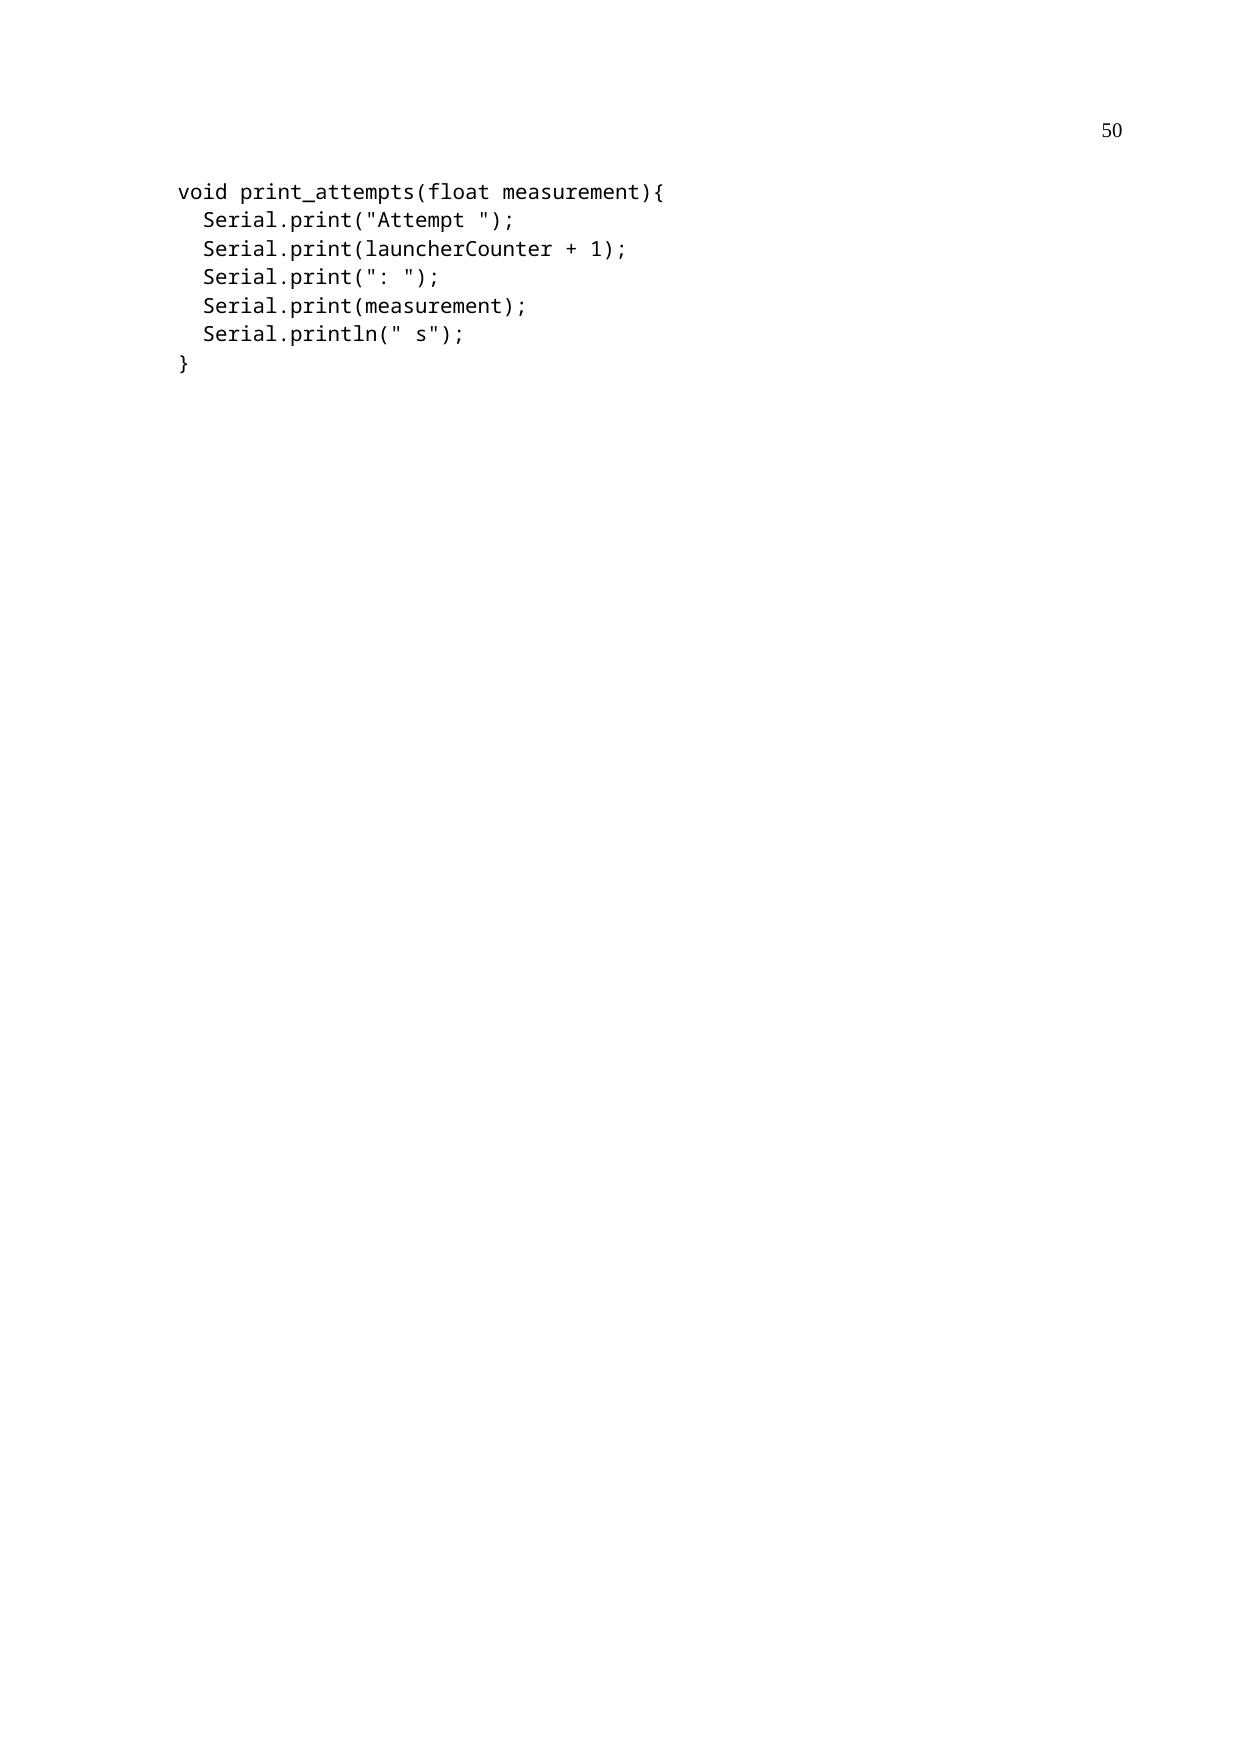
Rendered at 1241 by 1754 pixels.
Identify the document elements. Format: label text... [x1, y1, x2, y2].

text } [177, 348, 1122, 376]
text Serial.print("Attempt "); [177, 206, 1122, 234]
text Serial.println(" s"); [177, 319, 1122, 348]
text Serial.print(": "); [177, 262, 1122, 291]
text Serial.print(measurement); [177, 291, 1122, 319]
text Serial.print(launcherCounter + 1); [177, 234, 1122, 262]
text void print_attempts(float measurement){ [177, 177, 1122, 206]
